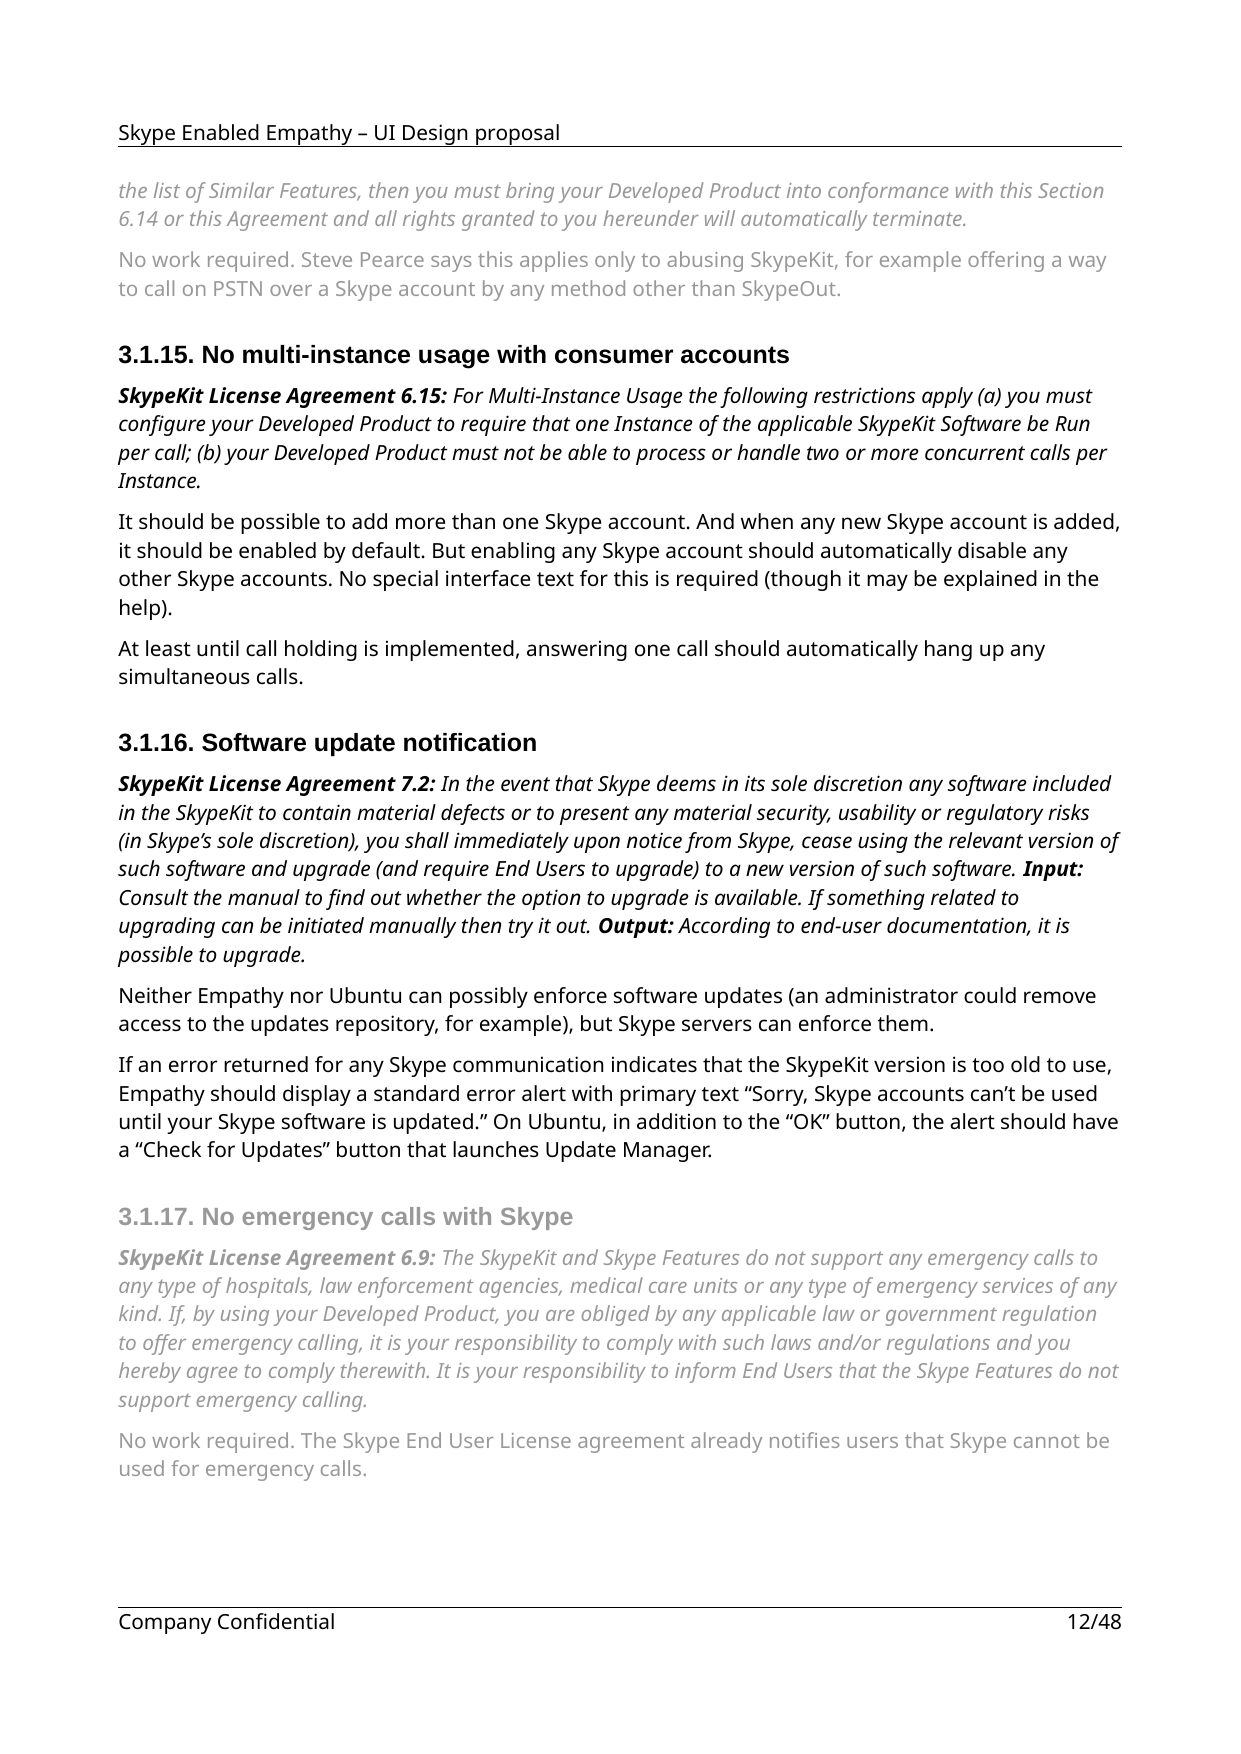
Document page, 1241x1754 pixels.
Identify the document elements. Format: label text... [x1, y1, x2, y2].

text If an error returned for any Skype communication indicates that the SkypeKit version is too old to use, Empathy should display a standard error alert with primary text “Sorry, Skype accounts can’t be used until your Skype software is updated.” On Ubuntu, in addition to the “OK” button, the alert should have a “Check for Updates” button that launches Update Manager. [118, 1050, 1122, 1164]
text SkypeKit License Agreement 7.2: In the event that Skype deems in its sole discretion any software included in the SkypeKit to contain material defects or to present any material security, usability or regulatory risks (in Skype’s sole discretion), you shall immediately upon notice from Skype, cease using the relevant version of such software and upgrade (and require End Users to upgrade) to a new version of such software. Input: Consult the manual to find out whether the option to upgrade is available. If something related to upgrading can be initiated manually then try it out. Output: According to end-user documentation, it is possible to upgrade. [118, 769, 1122, 968]
text Neither Empathy nor Ubuntu can possibly enforce software updates (an administrator could remove access to the updates repository, for example), but Skype servers can enforce them. [118, 981, 1122, 1038]
text SkypeKit License Agreement 6.15: For Multi-Instance Usage the following restrictions apply (a) you must configure your Developed Product to require that one Instance of the applicable SkypeKit Software be Run per call; (b) your Developed Product must not be able to process or handle two or more concurrent calls per Instance. [118, 381, 1122, 495]
text No work required. The Skype End User License agreement already notifies users that Skype cannot be used for emergency calls. [118, 1426, 1122, 1483]
text SkypeKit License Agreement 6.9: The SkypeKit and Skype Features do not support any emergency calls to any type of hospitals, law enforcement agencies, medical care units or any type of emergency services of any kind. If, by using your Developed Product, you are obliged by any applicable law or government regulation to offer emergency calling, it is your responsibility to comply with such laws and/or regulations and you hereby agree to comply therewith. It is your responsibility to inform End Users that the Skype Features do not support emergency calling. [118, 1243, 1122, 1413]
subtitle 3.1.16. Software update notification [118, 728, 1122, 757]
subtitle 3.1.17. No emergency calls with Skype [118, 1201, 1122, 1230]
subtitle 3.1.15. No multi-instance usage with consumer accounts [118, 340, 1122, 369]
text At least until call holding is implemented, answering one call should automatically hang up any simultaneous calls. [118, 634, 1122, 691]
text No work required. Steve Pearce says this applies only to abusing SkypeKit, for example offering a way to call on PSTN over a Skype account by any method other than SkypeOut. [118, 246, 1122, 302]
text the list of Similar Features, then you must bring your Developed Product into conformance with this Section 6.14 or this Agreement and all rights granted to you hereunder will automatically terminate. [118, 176, 1122, 233]
text It should be possible to add more than one Skype account. And when any new Skype account is added, it should be enabled by default. But enabling any Skype account should automatically disable any other Skype accounts. No special interface text for this is required (though it may be explained in the help). [118, 507, 1122, 621]
